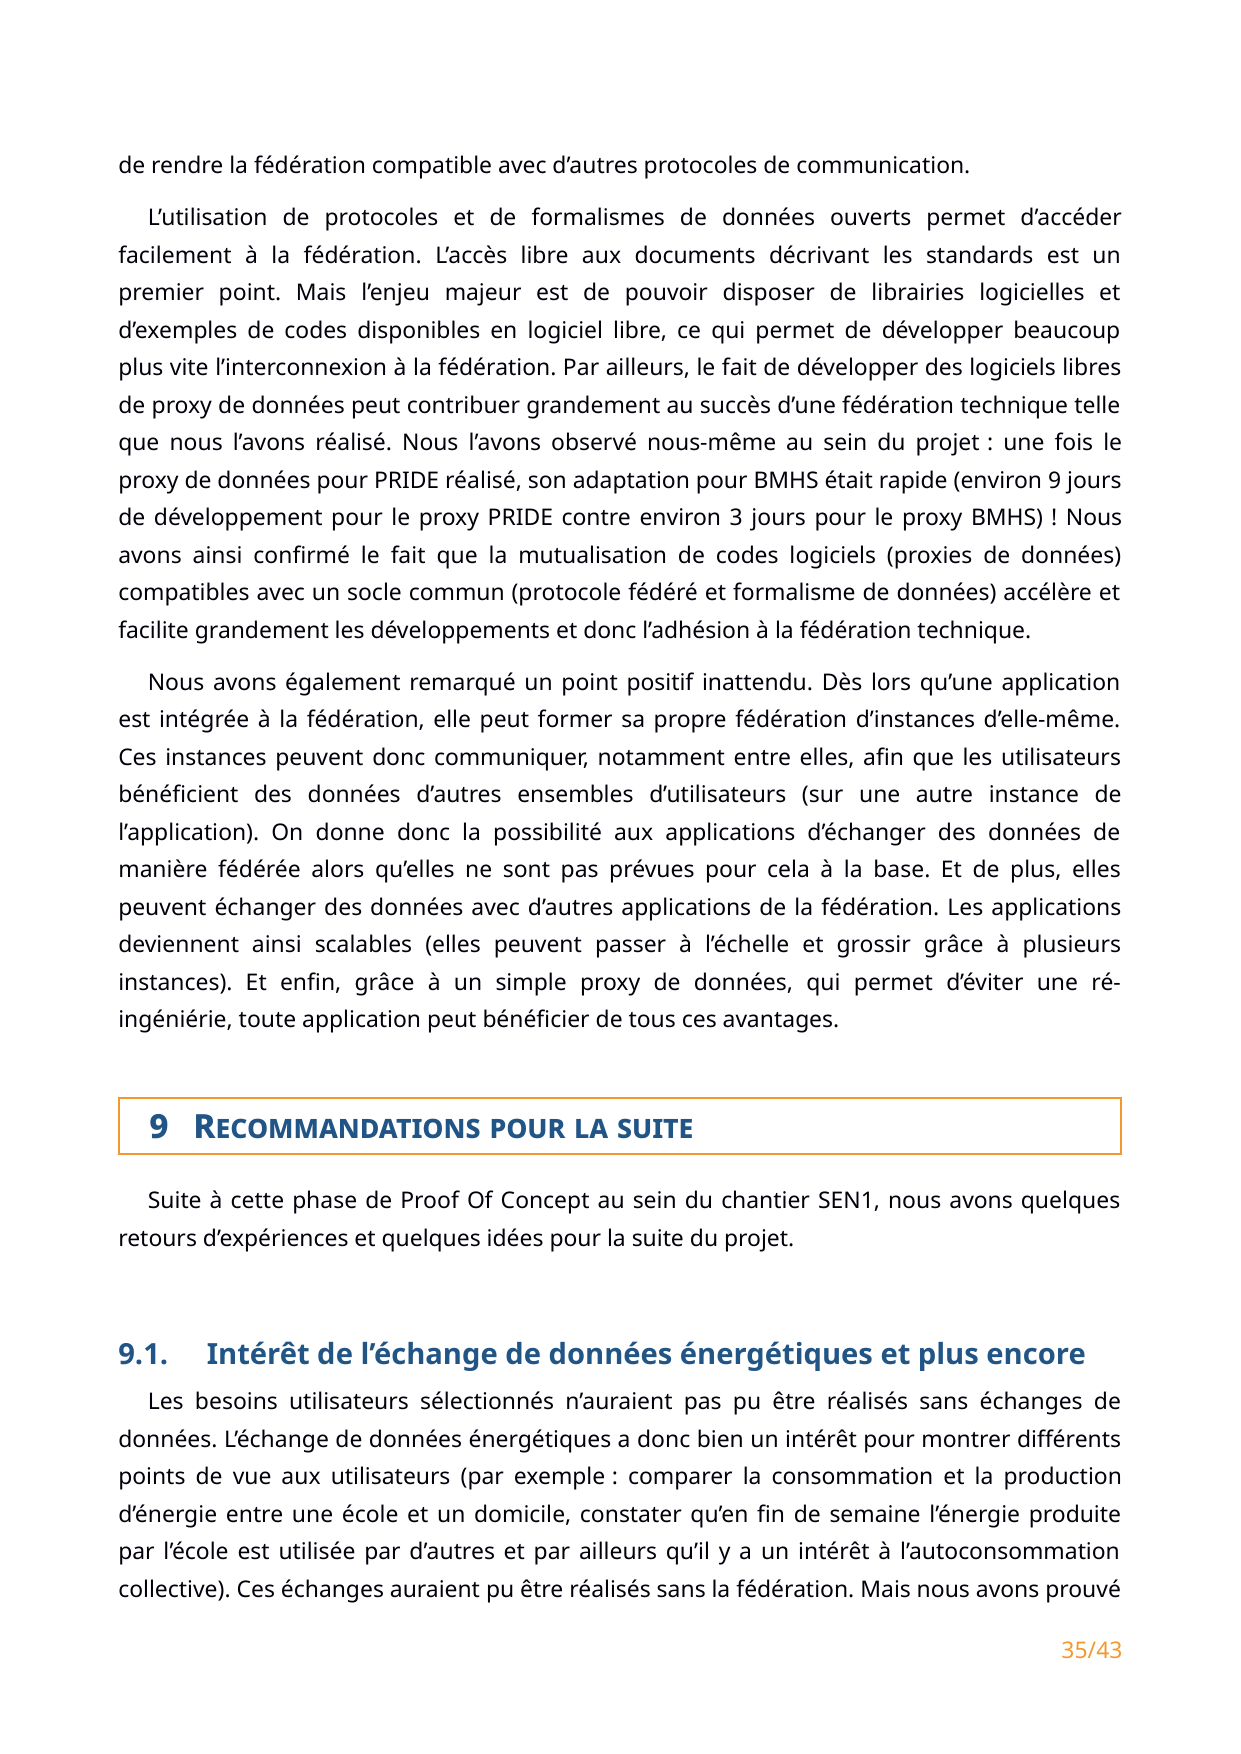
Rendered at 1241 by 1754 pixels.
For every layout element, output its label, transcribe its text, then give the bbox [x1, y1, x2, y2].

subtitle Intérêt de l’échange de données énergétiques et plus encore [118, 1333, 1122, 1373]
text Suite à cette phase de Proof Of Concept au sein du chantier SEN1, nous avons quelques retours d’expériences et quelques idées pour la suite du projet. [118, 1184, 1122, 1253]
text de rendre la fédération compatible avec d’autres protocoles de communication. [118, 149, 1122, 181]
text Nous avons également remarqué un point positif inattendu. Dès lors qu’une application est intégrée à la fédération, elle peut former sa propre fédération d’instances d’elle-même. Ces instances peuvent donc communiquer, notamment entre elles, afin que les utilisateurs bénéficient des données d’autres ensembles d’utilisateurs (sur une autre instance de l’application). On donne donc la possibilité aux applications d’échanger des données de manière fédérée alors qu’elles ne sont pas prévues pour cela à la base. Et de plus, elles peuvent échanger des données avec d’autres applications de la fédération. Les applications deviennent ainsi scalables (elles peuvent passer à l’échelle et grossir grâce à plusieurs instances). Et enfin, grâce à un simple proxy de données, qui permet d’éviter une ré-ingéniérie, toute application peut bénéficier de tous ces avantages. [118, 666, 1122, 1035]
text Les besoins utilisateurs sélectionnés n’auraient pas pu être réalisés sans échanges de données. L’échange de données énergétiques a donc bien un intérêt pour montrer différents points de vue aux utilisateurs (par exemple : comparer la consommation et la production d’énergie entre une école et un domicile, constater qu’en fin de semaine l’énergie produite par l’école est utilisée par d’autres et par ailleurs qu’il y a un intérêt à l’autoconsommation collective). Ces échanges auraient pu être réalisés sans la fédération. Mais nous avons prouvé [118, 1385, 1122, 1604]
text L’utilisation de protocoles et de formalismes de données ouverts permet d’accéder facilement à la fédération. L’accès libre aux documents décrivant les standards est un premier point. Mais l’enjeu majeur est de pouvoir disposer de librairies logicielles et d’exemples de codes disponibles en logiciel libre, ce qui permet de développer beaucoup plus vite l’interconnexion à la fédération. Par ailleurs, le fait de développer des logiciels libres de proxy de données peut contribuer grandement au succès d’une fédération technique telle que nous l’avons réalisé. Nous l’avons observé nous-même au sein du projet : une fois le proxy de données pour PRIDE réalisé, son adaptation pour BMHS était rapide (environ 9 jours de développement pour le proxy PRIDE contre environ 3 jours pour le proxy BMHS) ! Nous avons ainsi confirmé le fait que la mutualisation de codes logiciels (proxies de données) compatibles avec un socle commun (protocole fédéré et formalisme de données) accélère et facilite grandement les développements et donc l’adhésion à la fédération technique. [118, 201, 1122, 645]
subtitle Recommandations pour la suite [120, 1099, 1120, 1153]
